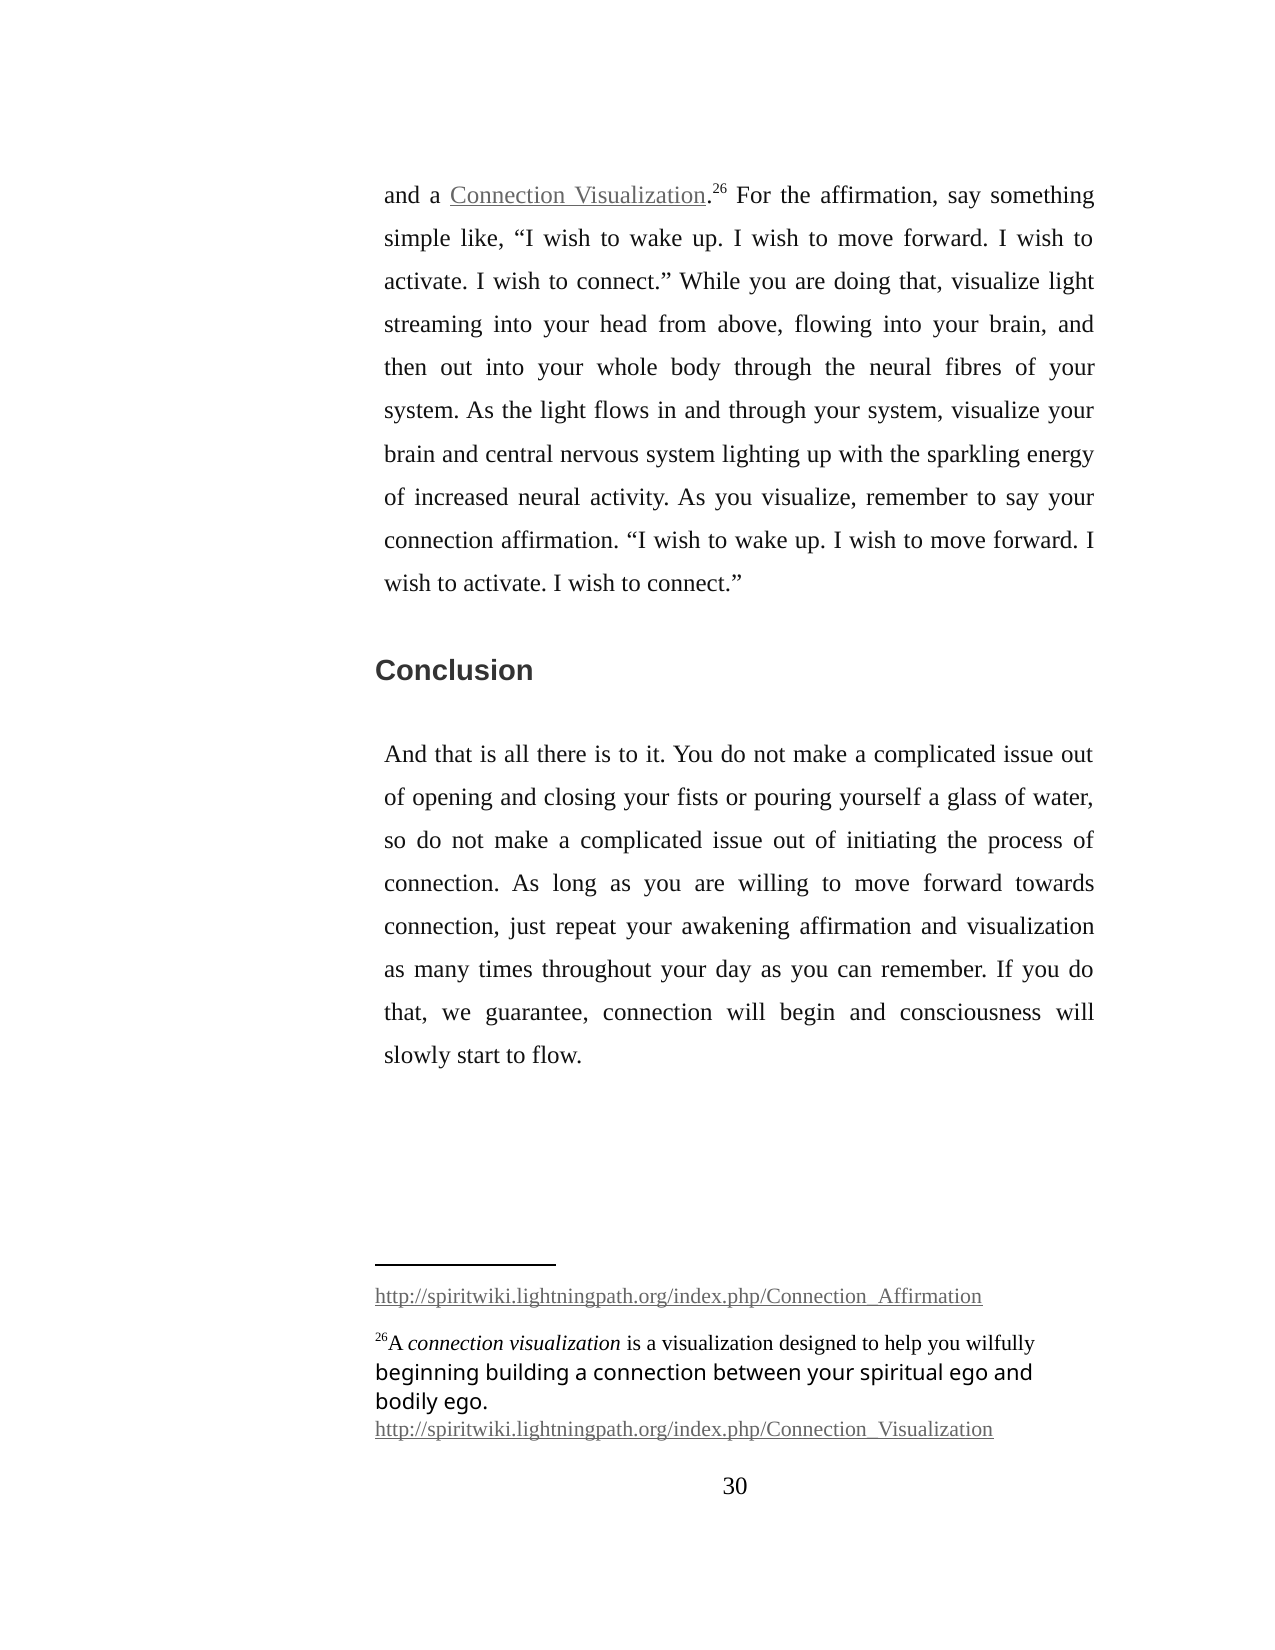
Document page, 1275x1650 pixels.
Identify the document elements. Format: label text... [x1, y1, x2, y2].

text And that is all there is to it. You do not make a complicated issue out of opening and closing your fists or pouring yourself a glass of water, so do not make a complicated issue out of initiating the process of connection. As long as you are willing to move forward towards connection, just repeat your awakening affirmation and visualization as many times throughout your day as you can remember. If you do that, we guarantee, connection will begin and consciousness will slowly start to flow. [384, 739, 1095, 1069]
text It is exactly the same thing with connection. If you want to initiate connection, simply decide and do it. The only wrinkle here is that since you cannot really see the process of connection like you see your hands opening, it can be difficult to will the process. To help focus your will and intent, we recommend using a Connection Affirmation and a Connection Visualization. For the affirmation, say something simple like, “I wish to wake up. I wish to move forward. I wish to activate. I wish to connect.” While you are doing that, visualize light streaming into your head from above, flowing into your brain, and then out into your whole body through the neural fibres of your system. As the light flows in and through your system, visualize your brain and central nervous system lighting up with the sparkling energy of increased neural activity. As you visualize, remember to say your connection affirmation. “I wish to wake up. I wish to move forward. I wish to activate. I wish to connect.” [384, 180, 1095, 597]
text A connection visualization is a visualization designed to help you wilfully beginning building a connection between your spiritual ego and bodily ego. http://spiritwiki.lightningpath.org/index.php/Connection_Visualization [375, 1327, 1095, 1441]
subtitle Conclusion [375, 653, 1095, 687]
text A connection affirmation is a phrase designed to help you wilfully begin building a connection between your spiritual ego and bodily ego. Any phrase that helps focus you wilfully on the initiation, process, or outcome of connection may be considered a connection affirmation. The more precise, wilful, and focused, the better the mantra. http://spiritwiki.lightningpath.org/index.php/Connection_Affirmation [375, 1283, 1095, 1309]
